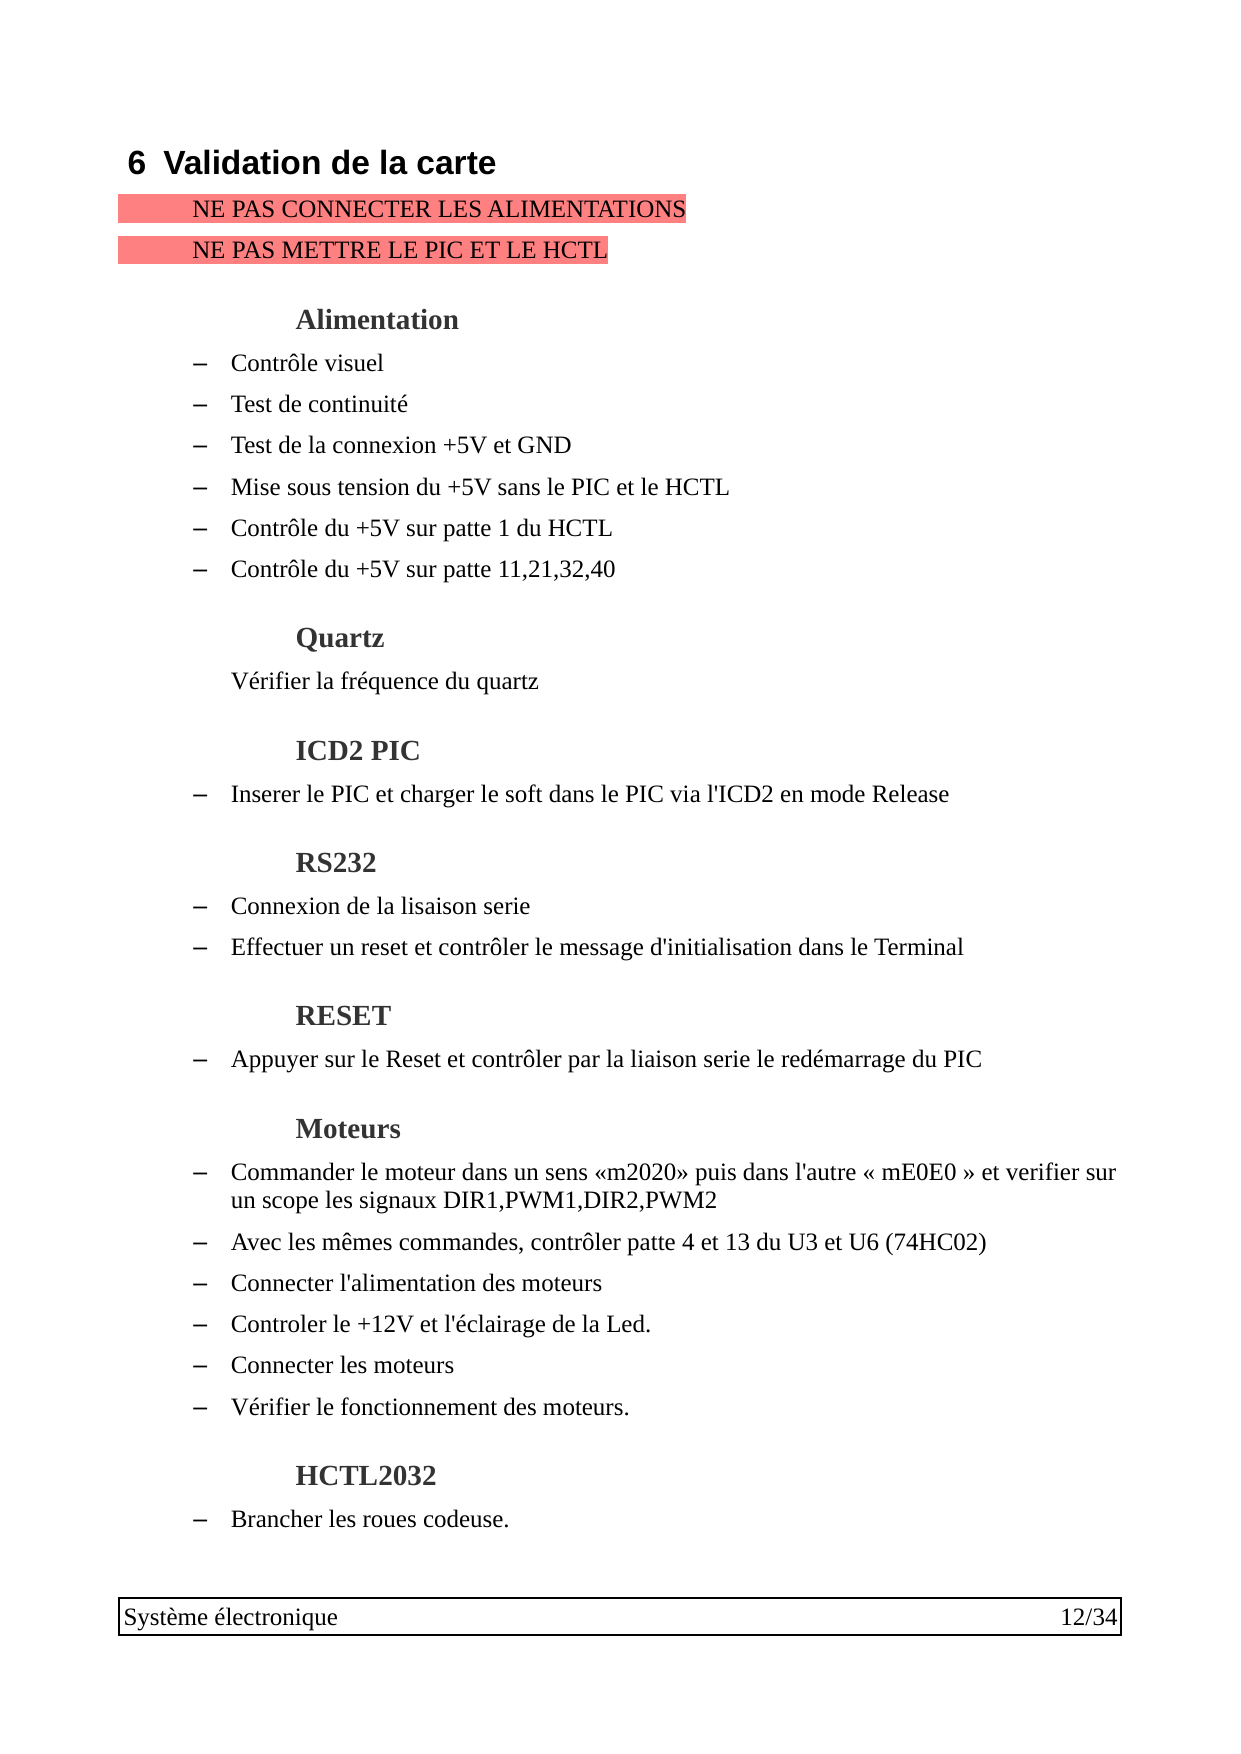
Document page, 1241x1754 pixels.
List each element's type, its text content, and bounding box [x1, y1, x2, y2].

list Effectuer un reset et contrôler le message d'initialisation dans le Terminal [193, 932, 1122, 961]
list Connexion de la lisaison serie [193, 891, 1122, 920]
list Contrôle du +5V sur patte 1 du HCTL [193, 513, 1122, 542]
list Contrôle du +5V sur patte 11,21,32,40 [193, 554, 1122, 583]
subtitle HCTL2032 [295, 1458, 1122, 1492]
text NE PAS CONNECTER LES ALIMENTATIONS [118, 194, 1122, 223]
list Vérifier la fréquence du quartz [193, 666, 1122, 695]
list Test de la connexion +5V et GND [193, 430, 1122, 459]
list Contrôle visuel [193, 348, 1122, 377]
list Controler le +12V et l'éclairage de la Led. [193, 1309, 1122, 1338]
subtitle RS232 [295, 845, 1122, 878]
subtitle Quartz [295, 620, 1122, 654]
list Connecter les moteurs [193, 1351, 1122, 1379]
list Inserer le PIC et charger le soft dans le PIC via l'ICD2 en mode Release [193, 779, 1122, 807]
list Test de continuité [193, 389, 1122, 418]
list Brancher les roues codeuse. [193, 1504, 1122, 1533]
subtitle Alimentation [295, 302, 1122, 335]
list Appuyer sur le Reset et contrôler par la liaison serie le redémarrage du PIC [193, 1044, 1122, 1073]
list Connecter l'alimentation des moteurs [193, 1268, 1122, 1297]
subtitle Validation de la carte [118, 143, 1122, 182]
subtitle RESET [295, 998, 1122, 1032]
subtitle ICD2 PIC [295, 733, 1122, 766]
text NE PAS METTRE LE PIC ET LE HCTL [118, 236, 1122, 264]
list Avec les mêmes commandes, contrôler patte 4 et 13 du U3 et U6 (74HC02) [193, 1227, 1122, 1256]
list Mise sous tension du +5V sans le PIC et le HCTL [193, 472, 1122, 500]
subtitle Moteurs [295, 1111, 1122, 1144]
list Vérifier le fonctionnement des moteurs. [193, 1392, 1122, 1421]
list Commander le moteur dans un sens «m2020» puis dans l'autre « mE0E0 » et verifier sur un scope les signaux DIR1,PWM1,DIR2,PWM2 [193, 1157, 1122, 1214]
